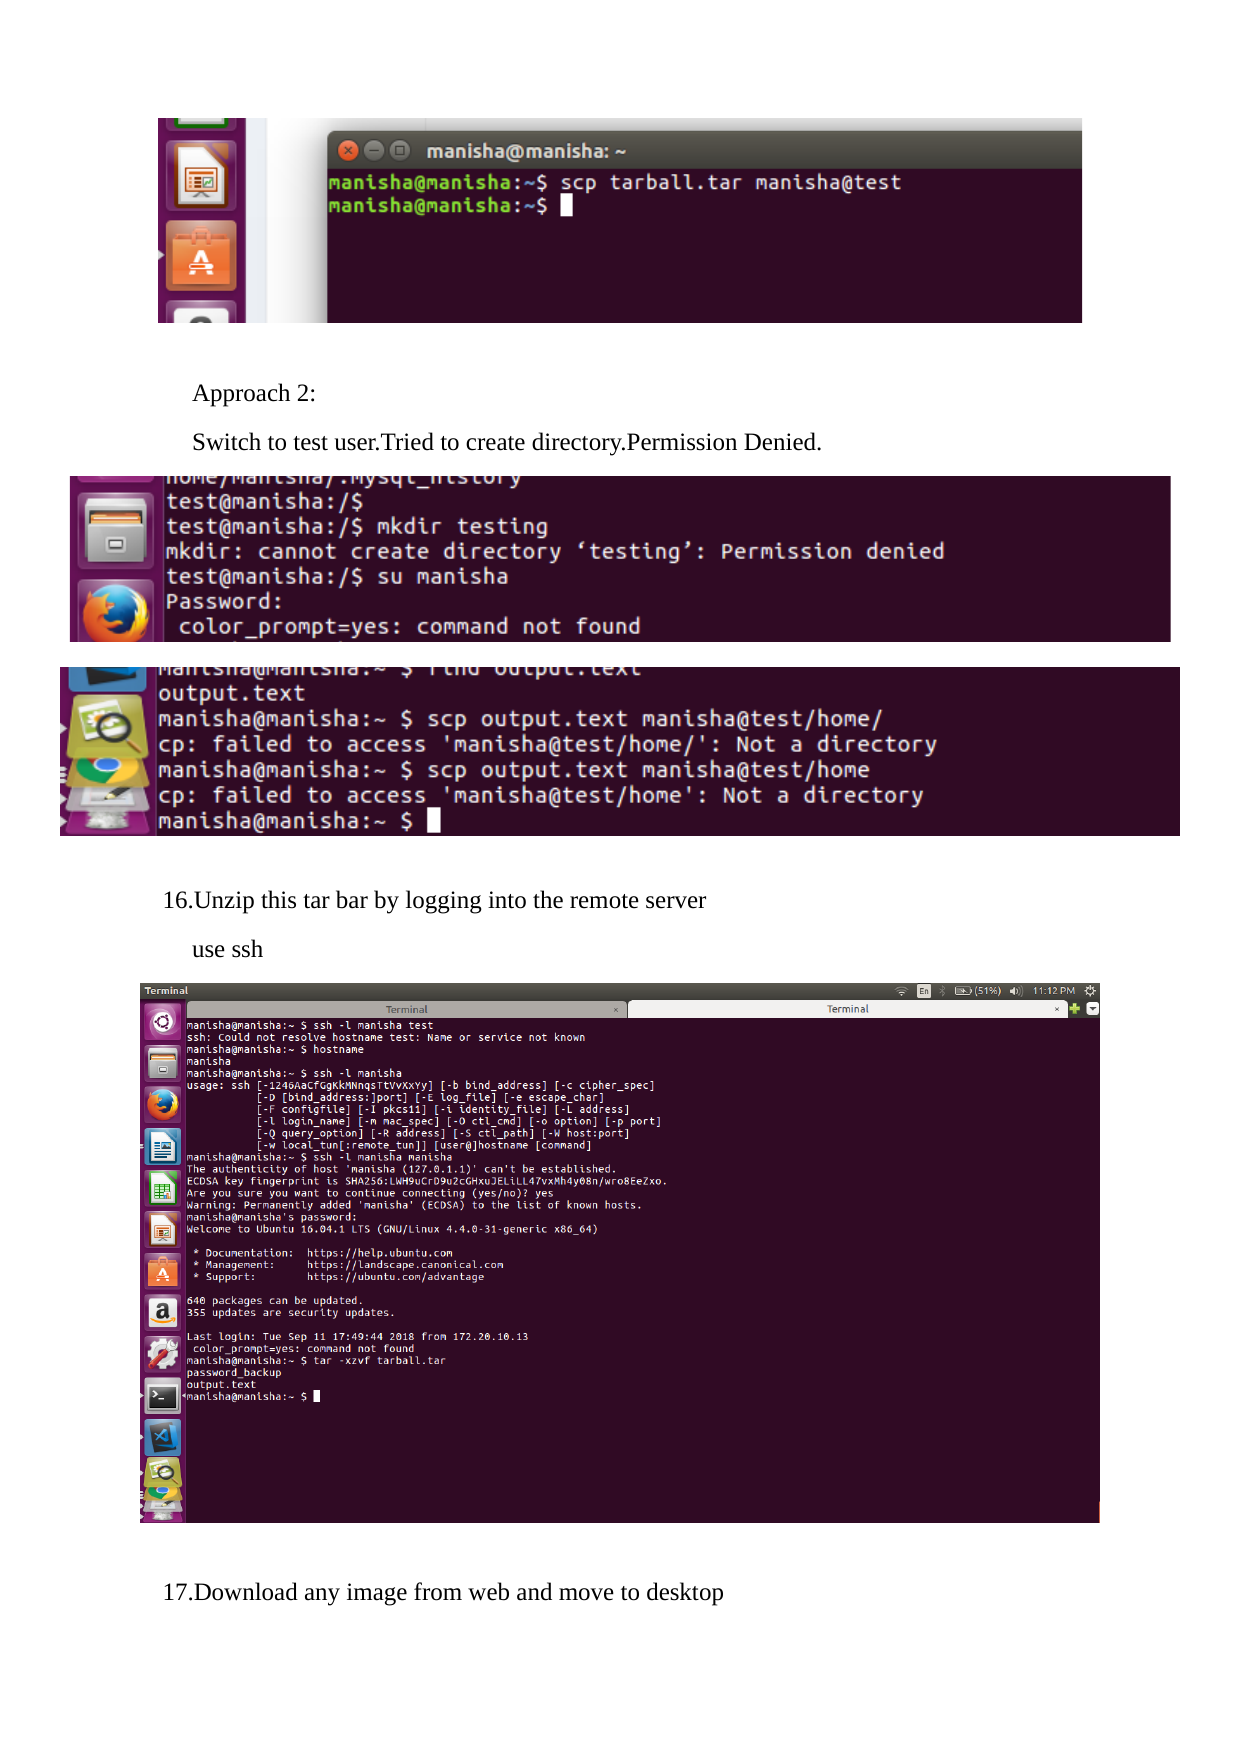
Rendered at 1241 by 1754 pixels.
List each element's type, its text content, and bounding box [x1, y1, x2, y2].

list Download any image from web and move to desktop [162, 1577, 1122, 1606]
list use ssh [162, 934, 1122, 963]
list Switch to test user.Tried to create directory.Permission Denied. [162, 427, 1122, 456]
list Approach 2: [162, 378, 1122, 407]
picture [140, 983, 1100, 1523]
list Unzip this tar bar by logging into the remote server [162, 885, 1122, 914]
